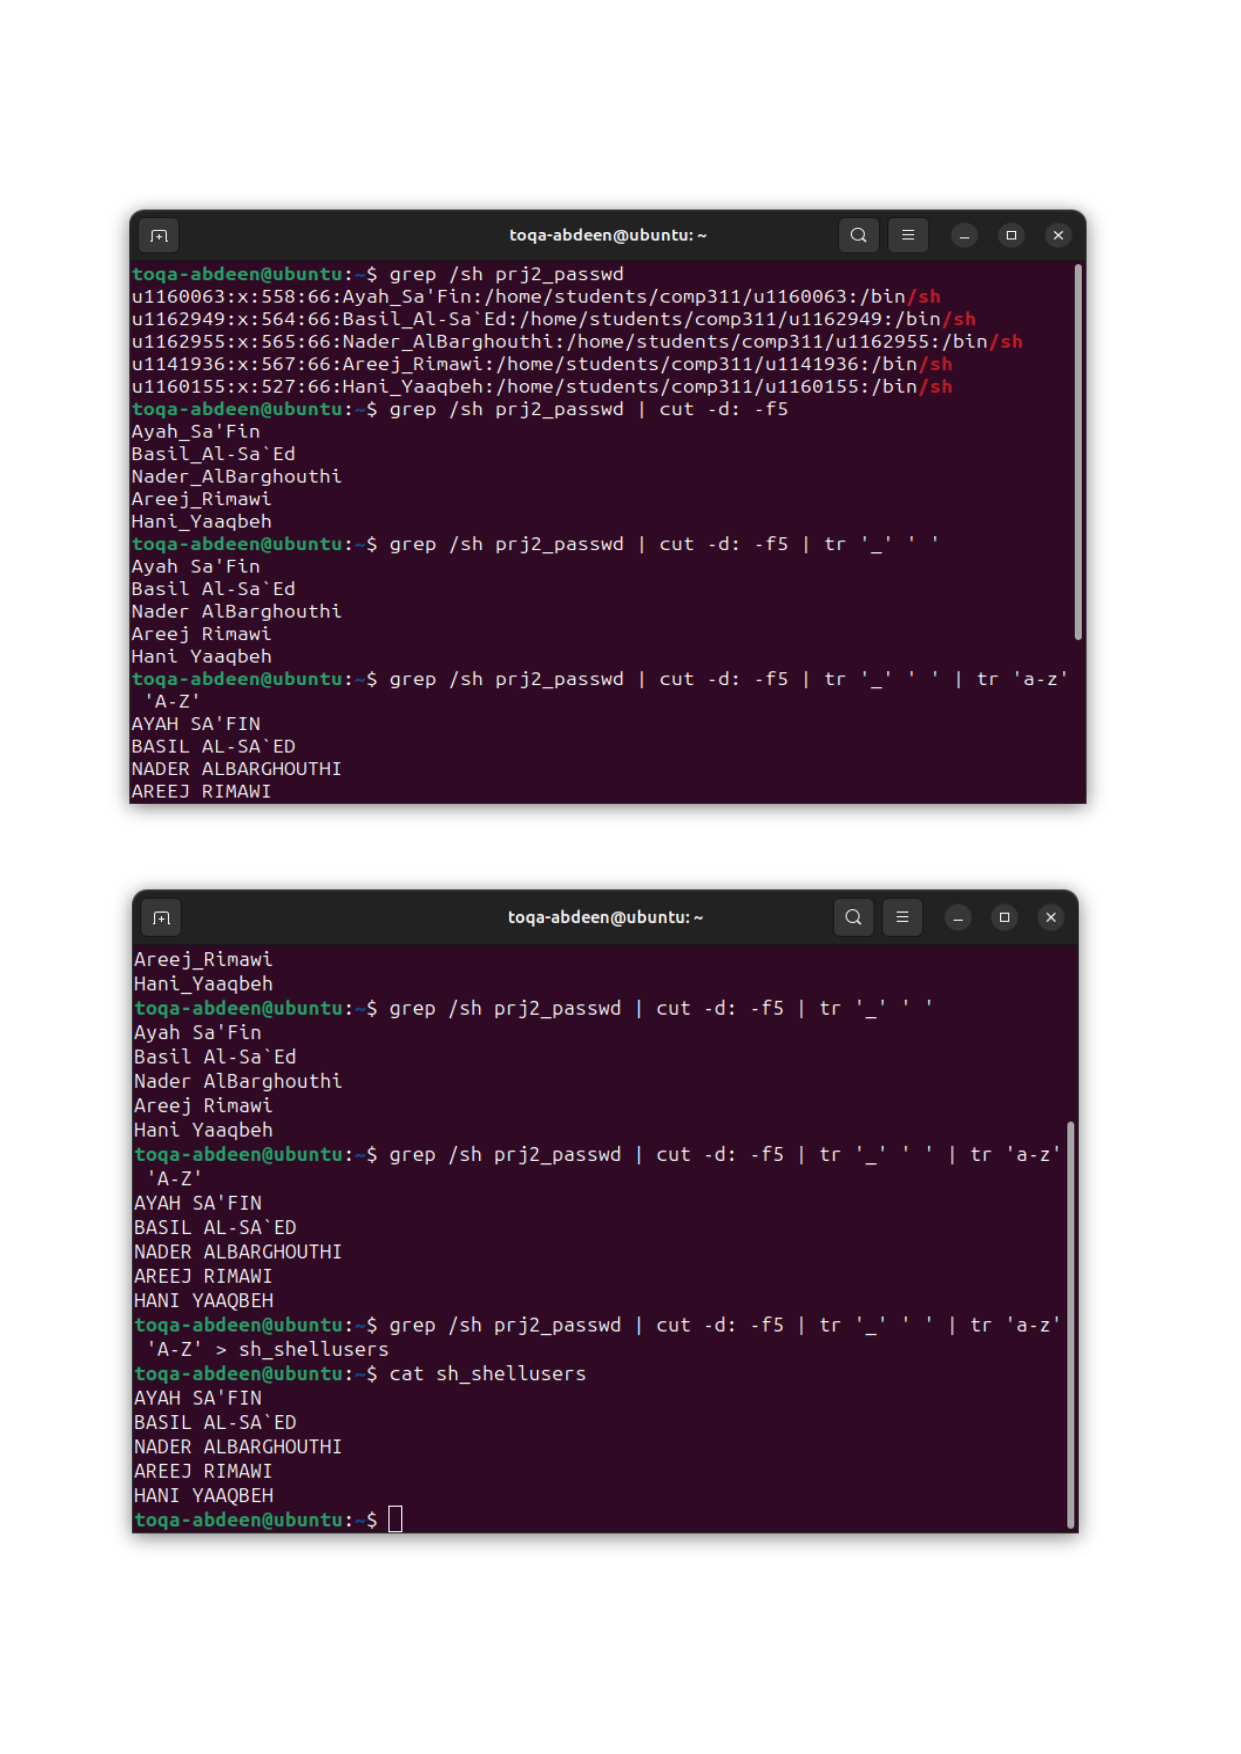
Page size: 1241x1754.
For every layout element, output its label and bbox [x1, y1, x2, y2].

picture [103, 864, 1108, 1566]
picture [101, 186, 1116, 834]
